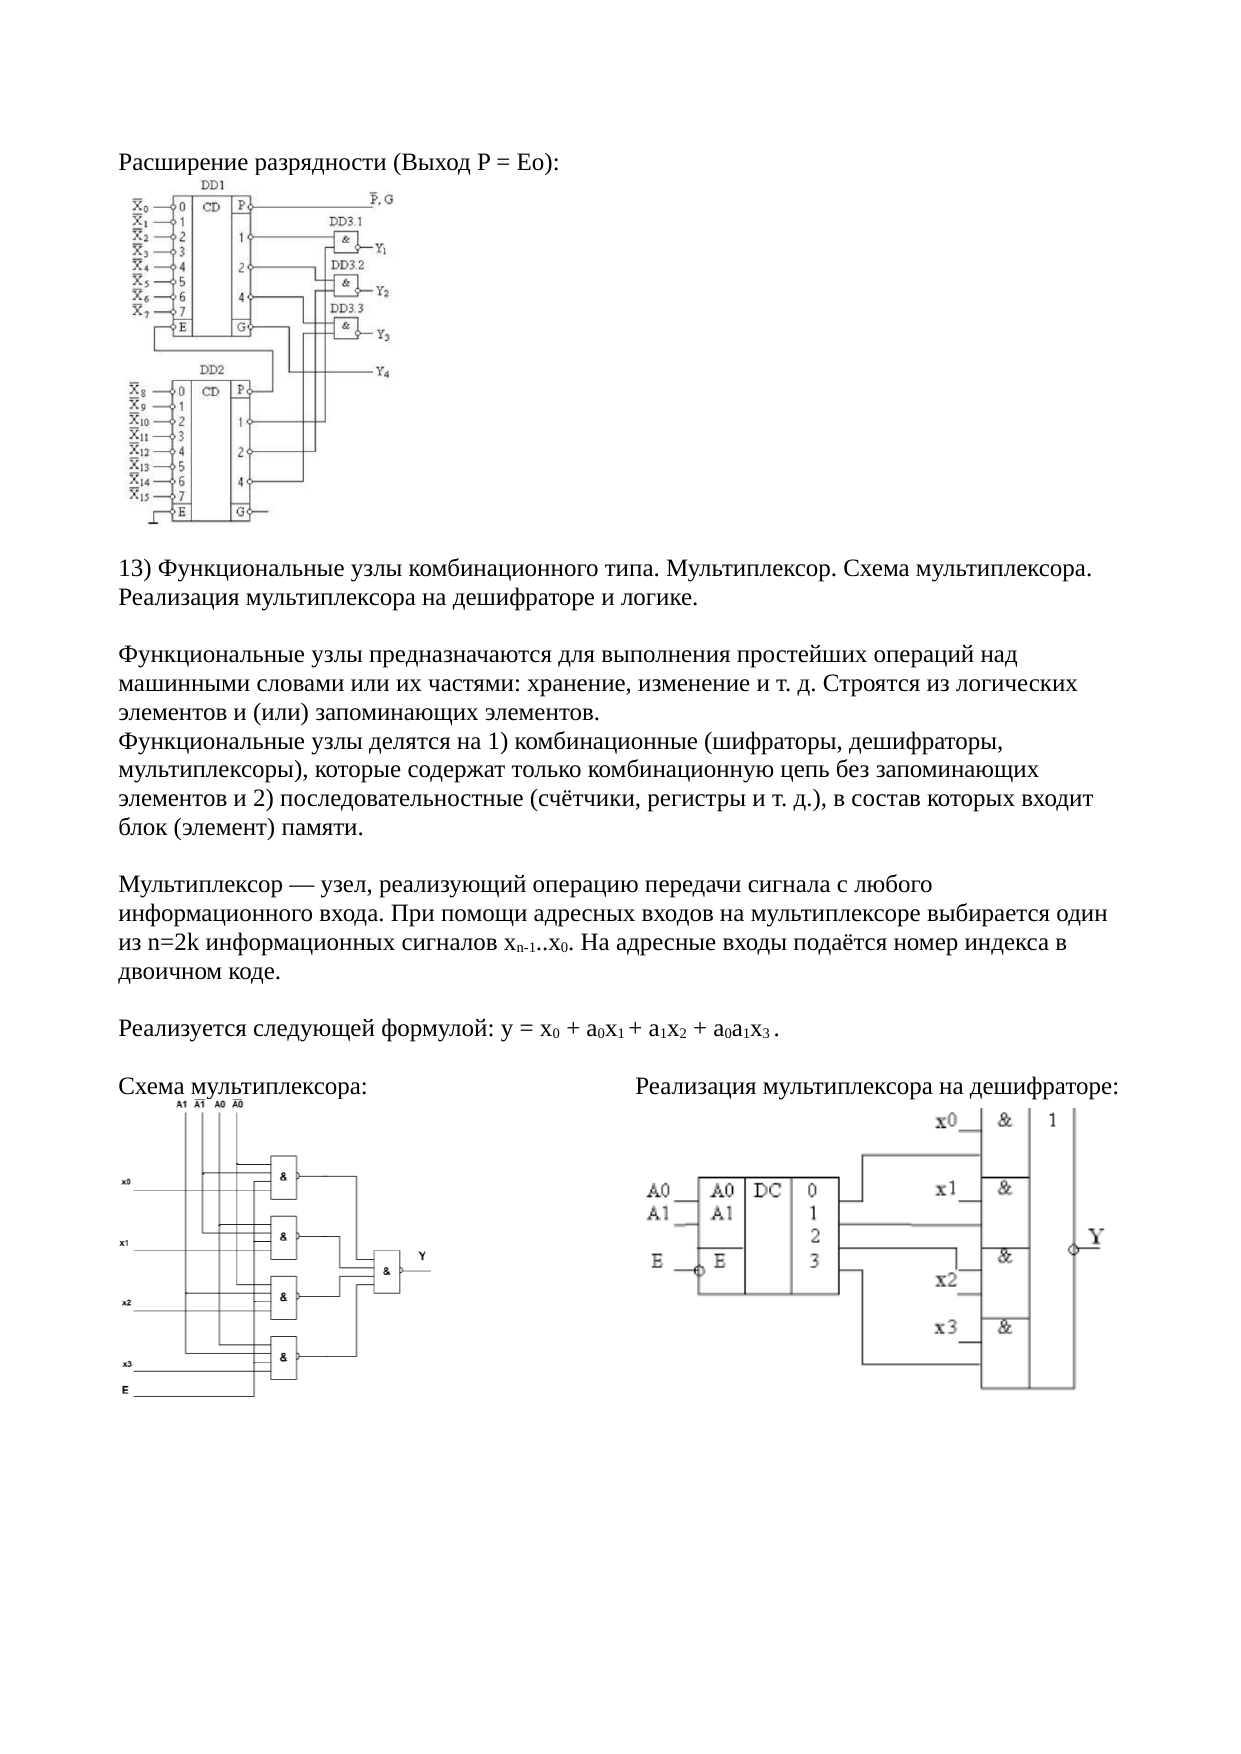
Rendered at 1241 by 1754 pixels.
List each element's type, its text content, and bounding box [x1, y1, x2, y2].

text Функциональные узлы предназначаются для выполнения простейших операций над машинными словами или их частями: хранение, изменение и т. д. Строятся из логических элементов и (или) запоминающих элементов. [118, 639, 1122, 726]
text Реализуется следующей формулой: y = x0 + a0x1 + a1x2 + a0a1x3 . [118, 1013, 1122, 1042]
text Функциональные узлы делятся на 1) комбинационные (шифраторы, дешифраторы, мультиплексоры), которые содержат только комбинационную цепь без запоминающих элементов и 2) последовательностные (счётчики, регистры и т. д.), в состав которых входит блок (элемент) памяти. [118, 726, 1122, 841]
picture [118, 175, 399, 525]
picture [635, 1108, 1106, 1403]
text Мультиплексор — узел, реализующий операцию передачи сигнала с любого информационного входа. При помощи адресных входов на мультиплексоре выбирается один из n=2k информационных сигналов xn-1..x0. На адресные входы подаётся номер индекса в двоичном коде. [118, 869, 1122, 984]
text 13) Функциональные узлы комбинационного типа. Мультиплексор. Схема мультиплексора. Реализация мультиплексора на дешифраторе и логике. [118, 553, 1122, 611]
text Расширение разрядности (Выход P = Eo): [118, 147, 1122, 176]
picture [118, 1099, 434, 1403]
text Схема мультиплексора: Реализация мультиплексора на дешифраторе: [118, 1071, 1122, 1099]
